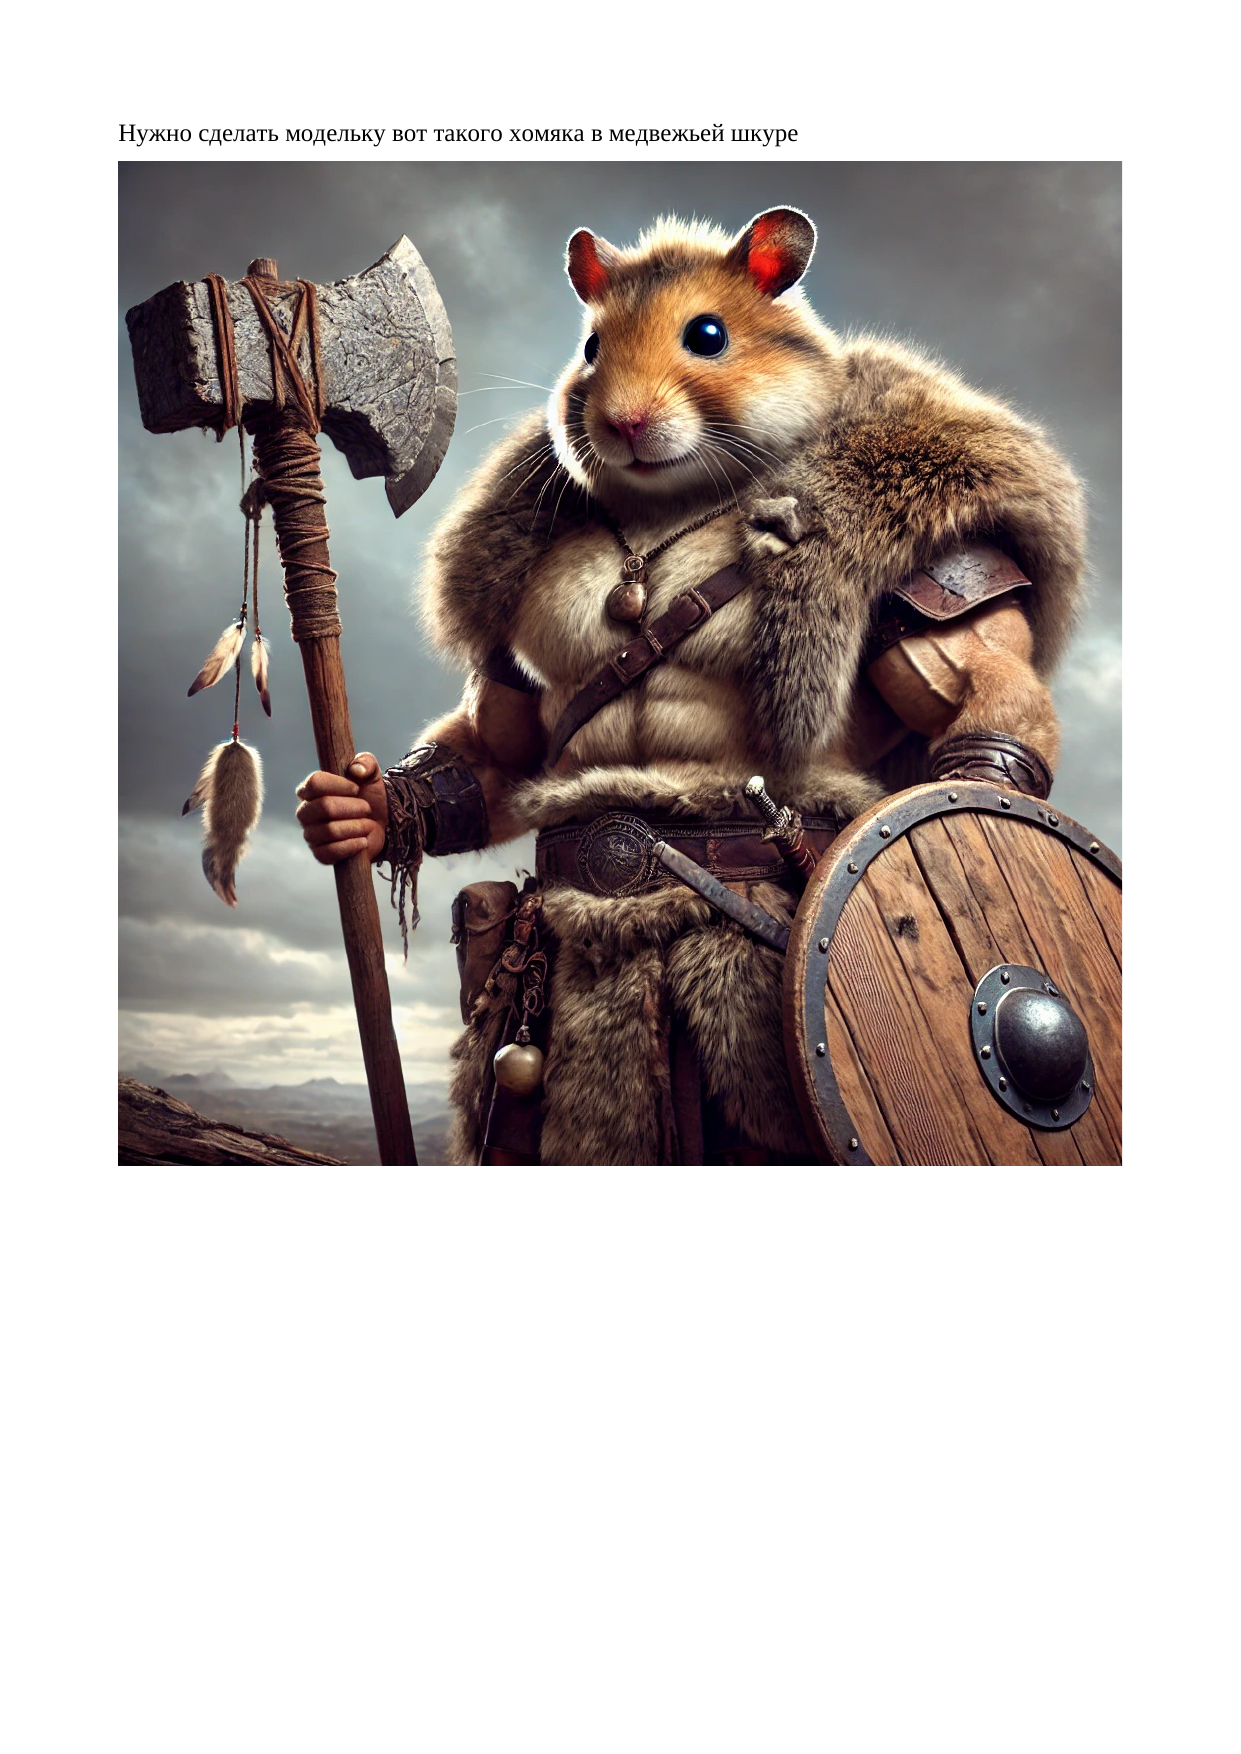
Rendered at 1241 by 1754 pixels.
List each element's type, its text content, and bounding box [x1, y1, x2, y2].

text Нужно сделать модельку вот такого хомяка в медвежьей шкуре [118, 118, 1122, 147]
picture [118, 161, 1123, 1166]
